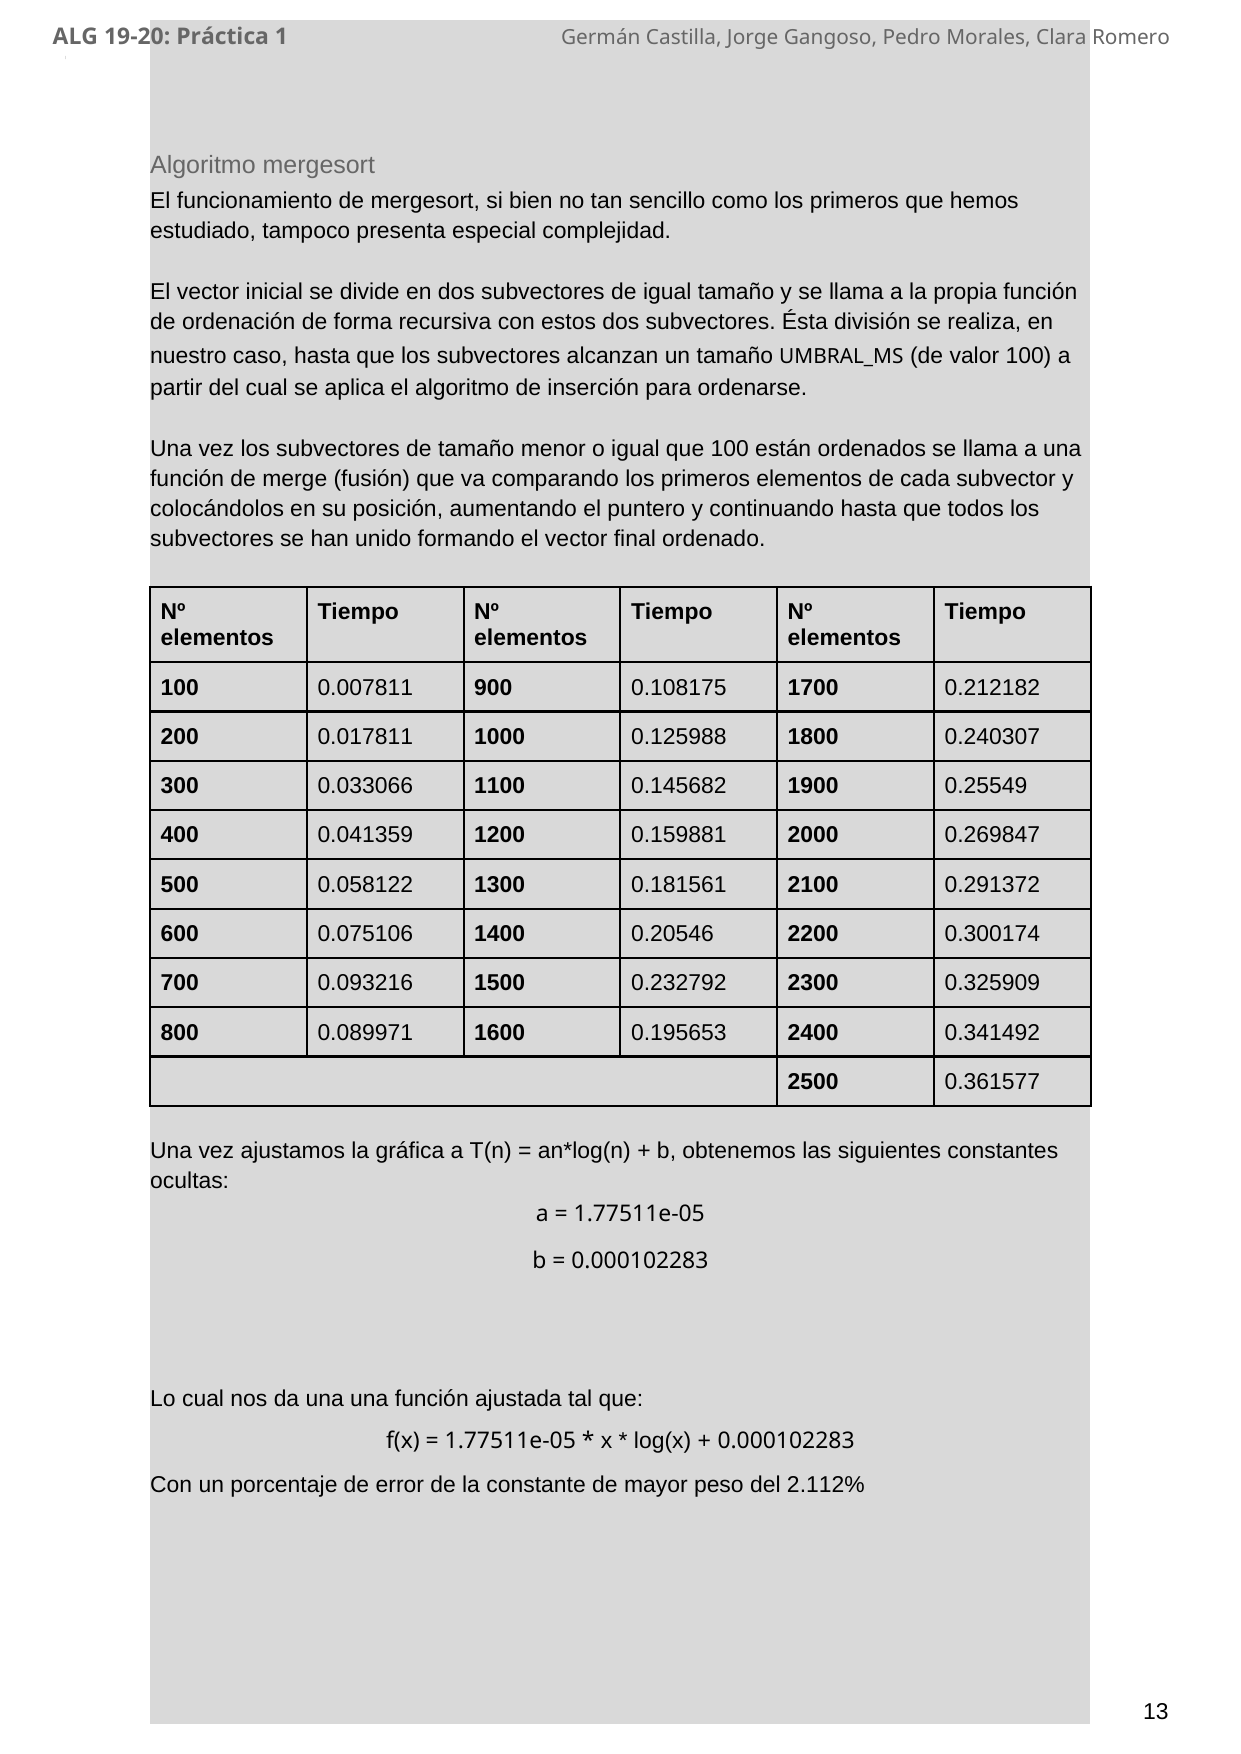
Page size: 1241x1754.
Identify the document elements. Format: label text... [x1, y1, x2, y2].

text Una vez ajustamos la gráfica a T(n) = an*log(n) + b, obtenemos las siguientes constantes ocultas: [150, 1137, 1090, 1193]
table_cell 1800 [778, 713, 933, 760]
table_cell 700 [151, 959, 306, 1006]
text Lo cual nos da una una función ajustada tal que: [150, 1385, 1090, 1411]
table_cell 2100 [778, 860, 933, 907]
table_cell 300 [151, 762, 306, 809]
text El funcionamiento de mergesort, si bien no tan sencillo como los primeros que hemos estudiado, tampoco presenta especial complejidad. [150, 187, 1090, 244]
table_cell 0.25549 [935, 762, 1090, 809]
table_cell 0.232792 [621, 959, 776, 1006]
table_cell 1300 [465, 860, 619, 907]
table_cell 1000 [465, 713, 619, 760]
table_cell 800 [151, 1008, 306, 1055]
table_cell 0.240307 [935, 713, 1090, 760]
table_cell 2400 [778, 1008, 933, 1055]
table_cell 0.361577 [935, 1058, 1090, 1104]
table_cell 0.181561 [621, 860, 776, 907]
table_cell 0.145682 [621, 762, 776, 809]
text Una vez los subvectores de tamaño menor o igual que 100 están ordenados se llama a una función de merge (fusión) que va comparando los primeros elementos de cada subvector y colocándolos en su posición, aumentando el puntero y continuando hasta que todos los subvectores se han unido formando el vector final ordenado. [150, 434, 1090, 551]
table_cell 400 [151, 811, 306, 858]
table_cell 1700 [778, 663, 933, 710]
table_cell 1900 [778, 762, 933, 809]
table_cell 1100 [465, 762, 619, 809]
table_cell 0.159881 [621, 811, 776, 858]
text a = 1.77511e-05 [150, 1197, 1090, 1228]
text El vector inicial se divide en dos subvectores de igual tamaño y se llama a la propia función de ordenación de forma recursiva con estos dos subvectores. Ésta división se realiza, en nuestro caso, hasta que los subvectores alcanzan un tamaño UMBRAL_MS (de valor 100) a partir del cual se aplica el algoritmo de inserción para ordenarse. [150, 278, 1090, 400]
table_cell 0.125988 [621, 713, 776, 760]
table_cell 0.041359 [308, 811, 463, 858]
table_cell 2000 [778, 811, 933, 858]
table_cell 0.058122 [308, 860, 463, 907]
table_cell 1200 [465, 811, 619, 858]
table_cell 0.325909 [935, 959, 1090, 1006]
table_cell 0.195653 [621, 1008, 776, 1055]
table_cell 2500 [778, 1058, 933, 1104]
table_cell 0.093216 [308, 959, 463, 1006]
table_cell 0.108175 [621, 663, 776, 710]
table_cell 0.212182 [935, 663, 1090, 710]
table_header Nº elementos [151, 588, 306, 661]
table_cell 2200 [778, 910, 933, 957]
table_cell 0.300174 [935, 910, 1090, 957]
table_cell 0.291372 [935, 860, 1090, 907]
table_cell [151, 1058, 776, 1104]
table_cell 200 [151, 713, 306, 760]
table_cell 2300 [778, 959, 933, 1006]
table_cell 0.075106 [308, 910, 463, 957]
table_cell 0.033066 [308, 762, 463, 809]
table_cell 500 [151, 860, 306, 907]
table_header Nº elementos [465, 588, 619, 661]
table_header Nº elementos [778, 588, 933, 661]
table_header Tiempo [308, 588, 463, 661]
text Con un porcentaje de error de la constante de mayor peso del 2.112% [150, 1471, 1090, 1497]
table_cell 1600 [465, 1008, 619, 1055]
text b = 0.000102283 [150, 1244, 1090, 1275]
table_cell 900 [465, 663, 619, 710]
table_cell 0.20546 [621, 910, 776, 957]
table_cell 1400 [465, 910, 619, 957]
table_cell 100 [151, 663, 306, 710]
table_cell 0.017811 [308, 713, 463, 760]
table_cell 0.341492 [935, 1008, 1090, 1055]
table_cell 600 [151, 910, 306, 957]
table_header Tiempo [621, 588, 776, 661]
table_cell 1500 [465, 959, 619, 1006]
table_cell 0.007811 [308, 663, 463, 710]
subtitle Algoritmo mergesort [150, 150, 1090, 179]
text f(x) = 1.77511e-05 * x * log(x) + 0.000102283 [150, 1424, 1090, 1456]
table_cell 0.269847 [935, 811, 1090, 858]
table_cell 0.089971 [308, 1008, 463, 1055]
table_header Tiempo [935, 588, 1090, 661]
